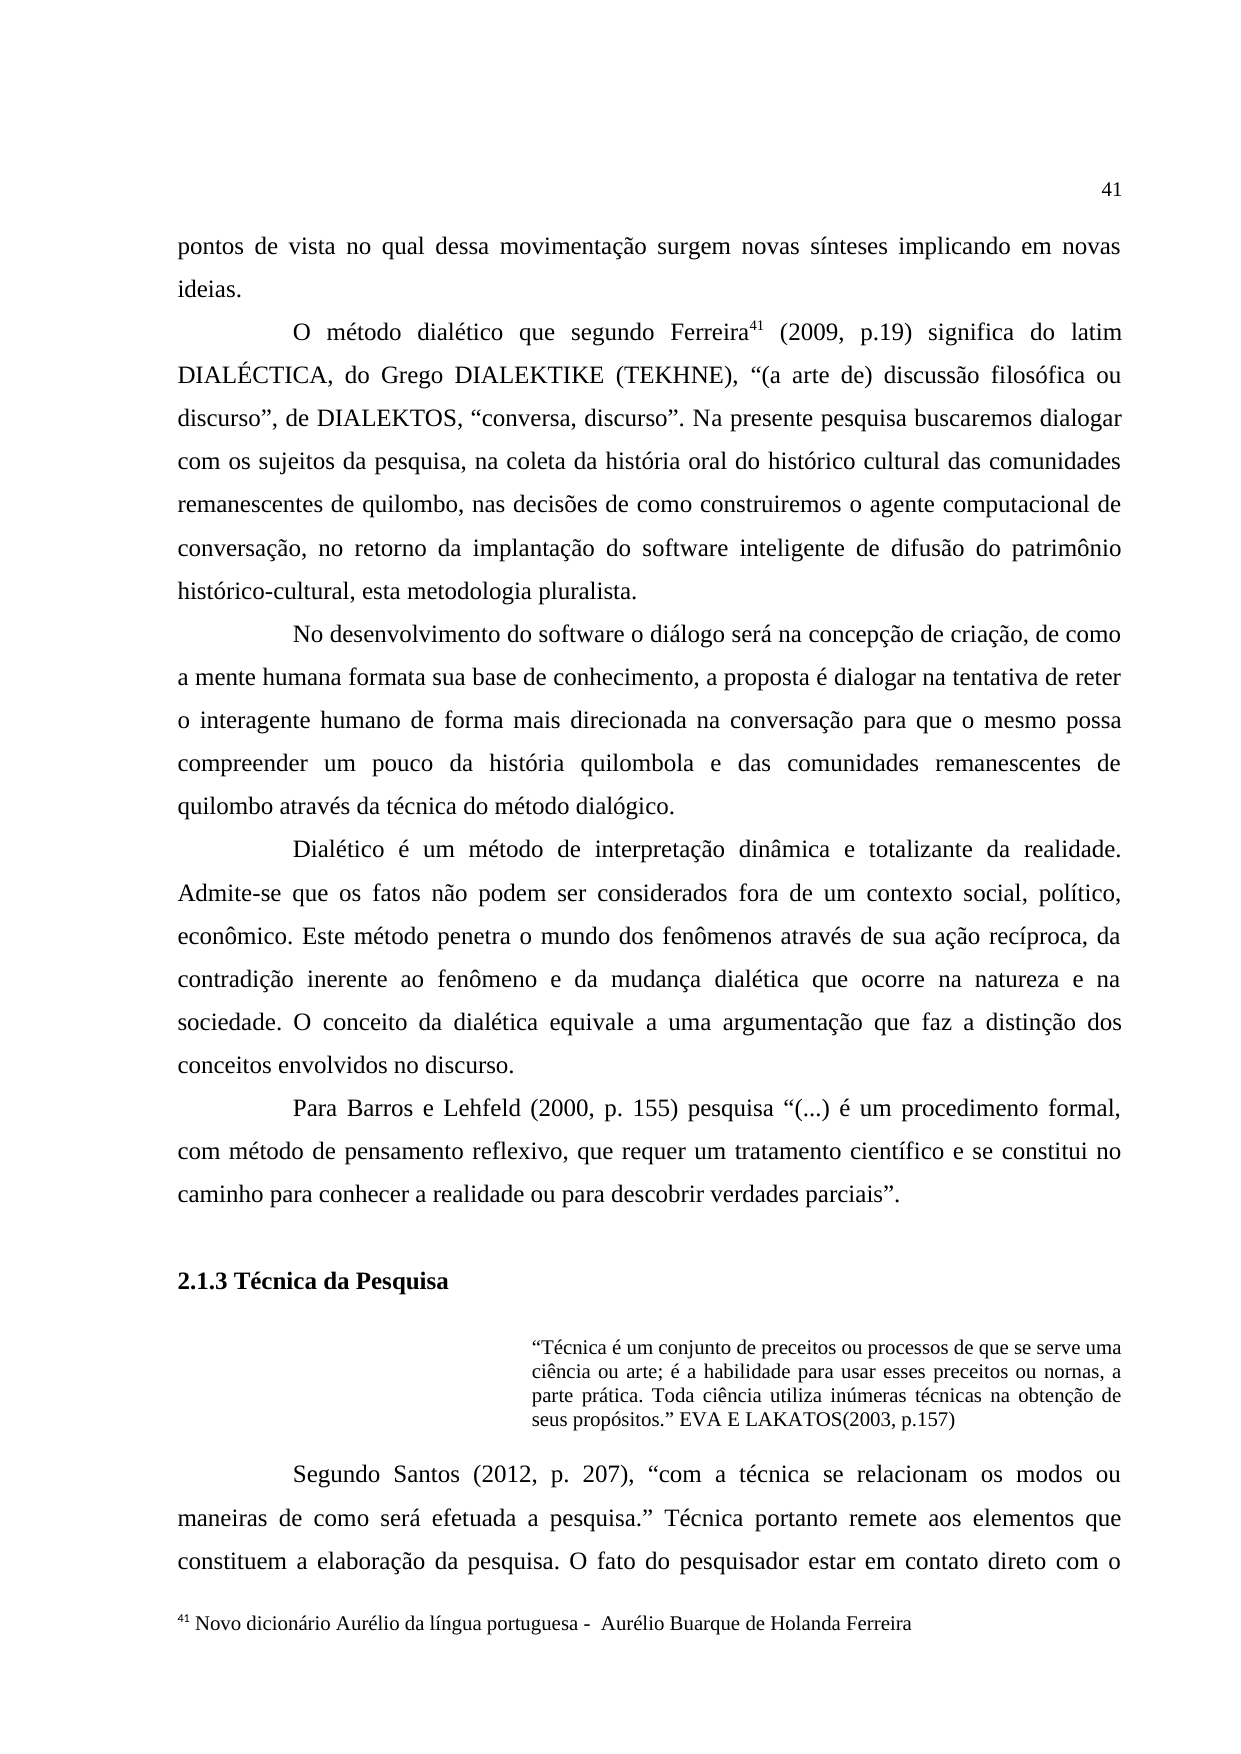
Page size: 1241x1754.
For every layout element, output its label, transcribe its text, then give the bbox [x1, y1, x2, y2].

text “Técnica é um conjunto de preceitos ou processos de que se serve uma ciência ou arte; é a habilidade para usar esses preceitos ou nornas, a parte prática. Toda ciência utiliza inúmeras técnicas na obtenção de seus propósitos.” EVA E LAKATOS(2003, p.157) [532, 1335, 1122, 1431]
text Para Barros e Lehfeld (2000, p. 155) pesquisa “(...) é um procedimento formal, com método de pensamento reflexivo, que requer um tratamento científico e se constitui no caminho para conhecer a realidade ou para descobrir verdades parciais”. [177, 1093, 1122, 1208]
text Dialético é um método de interpretação dinâmica e totalizante da realidade. Admite-se que os fatos não podem ser considerados fora de um contexto social, político, econômico. Este método penetra o mundo dos fenômenos através de sua ação recíproca, da contradição inerente ao fenômeno e da mudança dialética que ocorre na natureza e na sociedade. O conceito da dialética equivale a uma argumentação que faz a distinção dos conceitos envolvidos no discurso. [177, 834, 1122, 1079]
text O método dialético que segundo Ferreira (2009, p.19) significa do latim DIALÉCTICA, do Grego DIALEKTIKE (TEKHNE), “(a arte de) discussão filosófica ou discurso”, de DIALEKTOS, “conversa, discurso”. Na presente pesquisa buscaremos dialogar com os sujeitos da pesquisa, na coleta da história oral do histórico cultural das comunidades remanescentes de quilombo, nas decisões de como construiremos o agente computacional de conversação, no retorno da implantação do software inteligente de difusão do patrimônio histórico-cultural, esta metodologia pluralista. [177, 317, 1122, 604]
text Segundo Santos (2012, p. 207), “com a técnica se relacionam os modos ou maneiras de como será efetuada a pesquisa.” Técnica portanto remete aos elementos que constituem a elaboração da pesquisa. O fato do pesquisador estar em contato direto com o [177, 1459, 1122, 1574]
text pontos de vista no qual dessa movimentação surgem novas sínteses implicando em novas ideias. [177, 231, 1122, 303]
text No desenvolvimento do software o diálogo será na concepção de criação, de como a mente humana formata sua base de conhecimento, a proposta é dialogar na tentativa de reter o interagente humano de forma mais direcionada na conversação para que o mesmo possa compreender um pouco da história quilombola e das comunidades remanescentes de quilombo através da técnica do método dialógico. [177, 619, 1122, 820]
text Novo dicionário Aurélio da língua portuguesa - Aurélio Buarque de Holanda Ferreira [177, 1610, 1122, 1636]
text 2.1.3 Técnica da Pesquisa [177, 1266, 1122, 1294]
